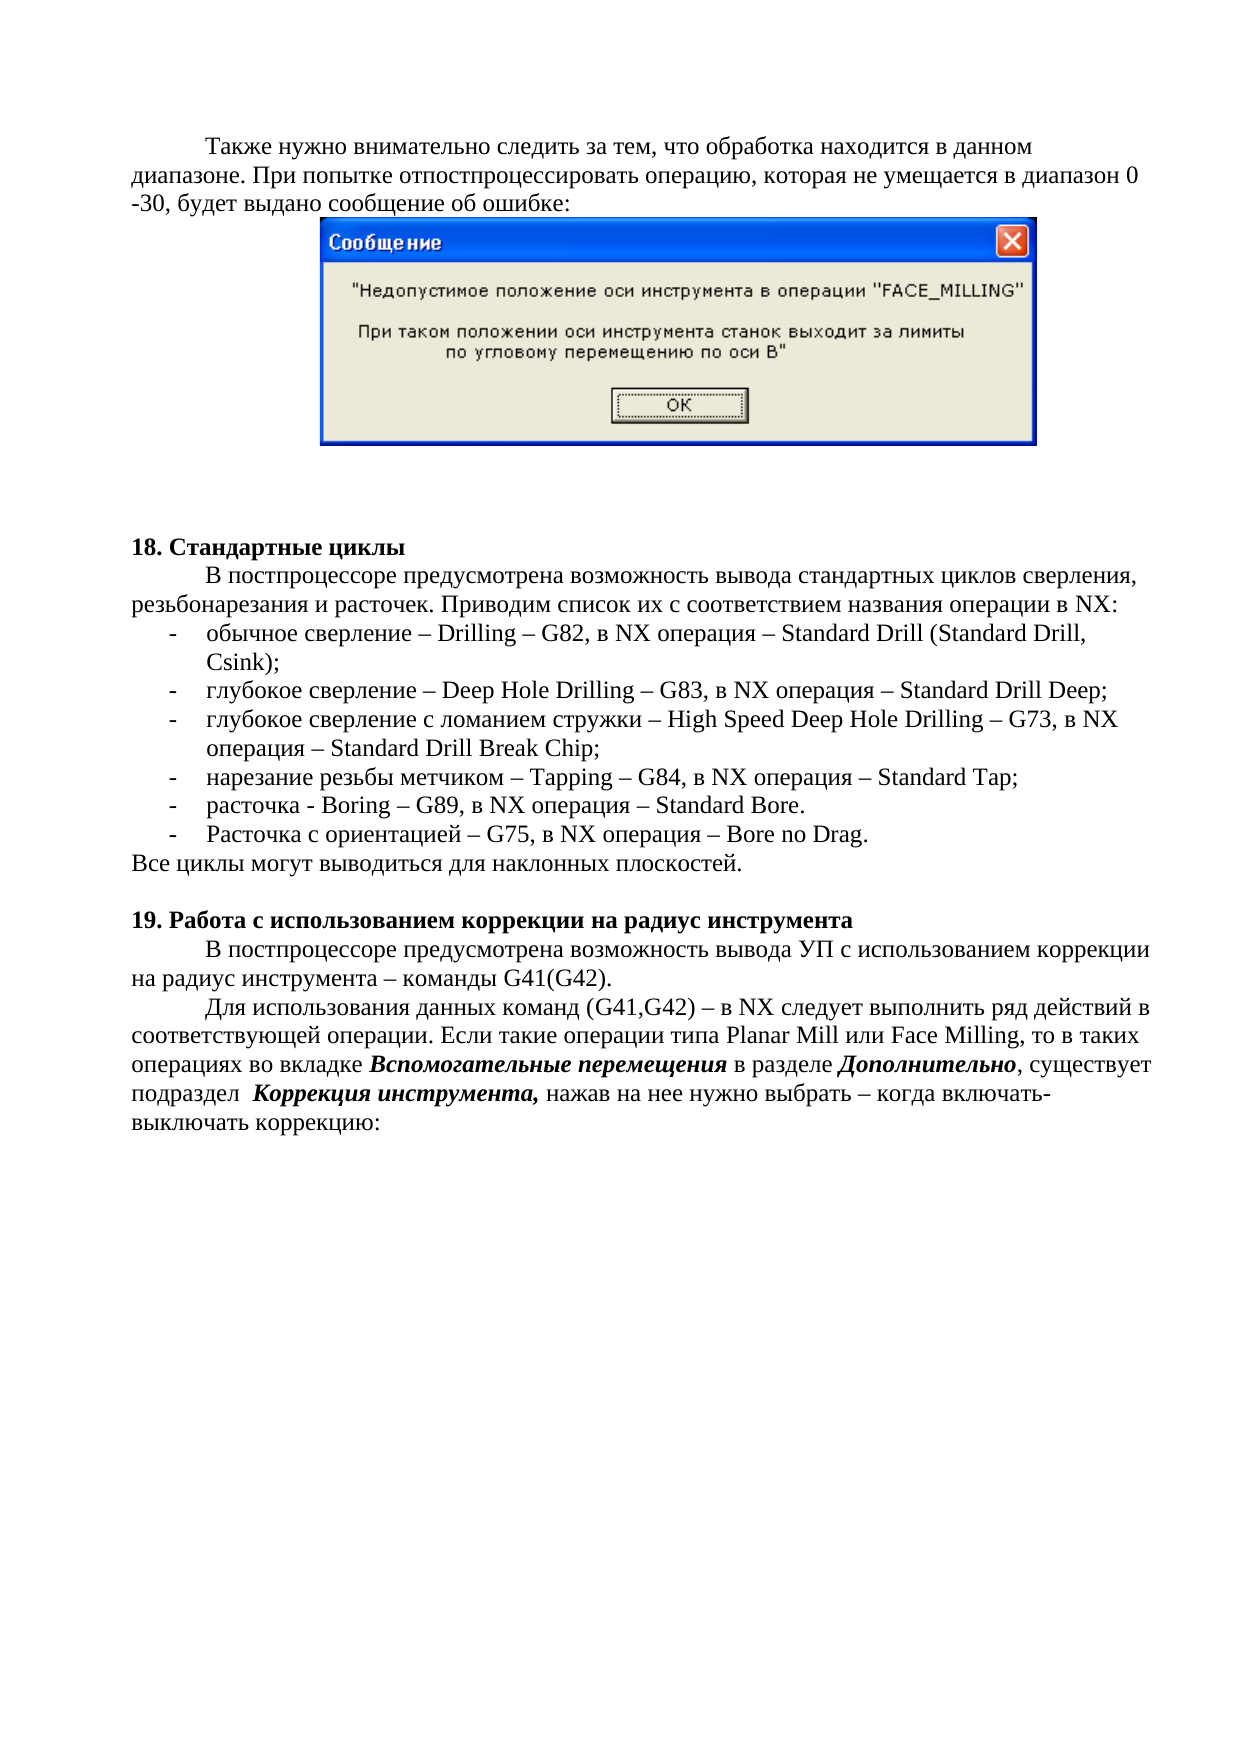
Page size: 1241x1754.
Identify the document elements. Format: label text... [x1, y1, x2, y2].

text Для использования данных команд (G41,G42) – в NX следует выполнить ряд действий в соответствующей операции. Если такие операции типа Planar Mill или Face Milling, то в таких операциях во вкладке Вспомогательные перемещения в разделе Дополнительно, существует подраздел Коррекция инструмента, нажав на нее нужно выбрать – когда включать-выключать коррекцию: [131, 992, 1152, 1135]
text 19. Работа с использованием коррекции на радиус инструмента [131, 905, 1152, 934]
text В постпроцессоре предусмотрена возможность вывода стандартных циклов сверления, резьбонарезания и расточек. Приводим список их с соответствием названия операции в NX: [131, 560, 1152, 618]
list обычное сверление – Drilling – G82, в NX операция – Standard Drill (Standard Drill, Csink); [169, 618, 1152, 675]
list нарезание резьбы метчиком – Tapping – G84, в NX операция – Standard Tap; [169, 762, 1152, 790]
text Все циклы могут выводиться для наклонных плоскостей. [131, 848, 1152, 877]
text Также нужно внимательно следить за тем, что обработка находится в данном диапазоне. При попытке отпостпроцессировать операцию, которая не умещается в диапазон 0 -30, будет выдано сообщение об ошибке: [131, 131, 1152, 217]
list глубокое сверление – Deep Hole Drilling – G83, в NX операция – Standard Drill Deep; [169, 675, 1152, 704]
picture [319, 217, 1037, 446]
list глубокое сверление с ломанием стружки – High Speed Deep Hole Drilling – G73, в NX операция – Standard Drill Break Chip; [169, 704, 1152, 762]
text 18. Стандартные циклы [131, 532, 1152, 560]
text В постпроцессоре предусмотрена возможность вывода УП с использованием коррекции на радиус инструмента – команды G41(G42). [131, 934, 1152, 992]
list Расточка с ориентацией – G75, в NX операция – Bore no Drag. [169, 819, 1152, 848]
list расточка - Boring – G89, в NX операция – Standard Bore. [169, 790, 1152, 819]
